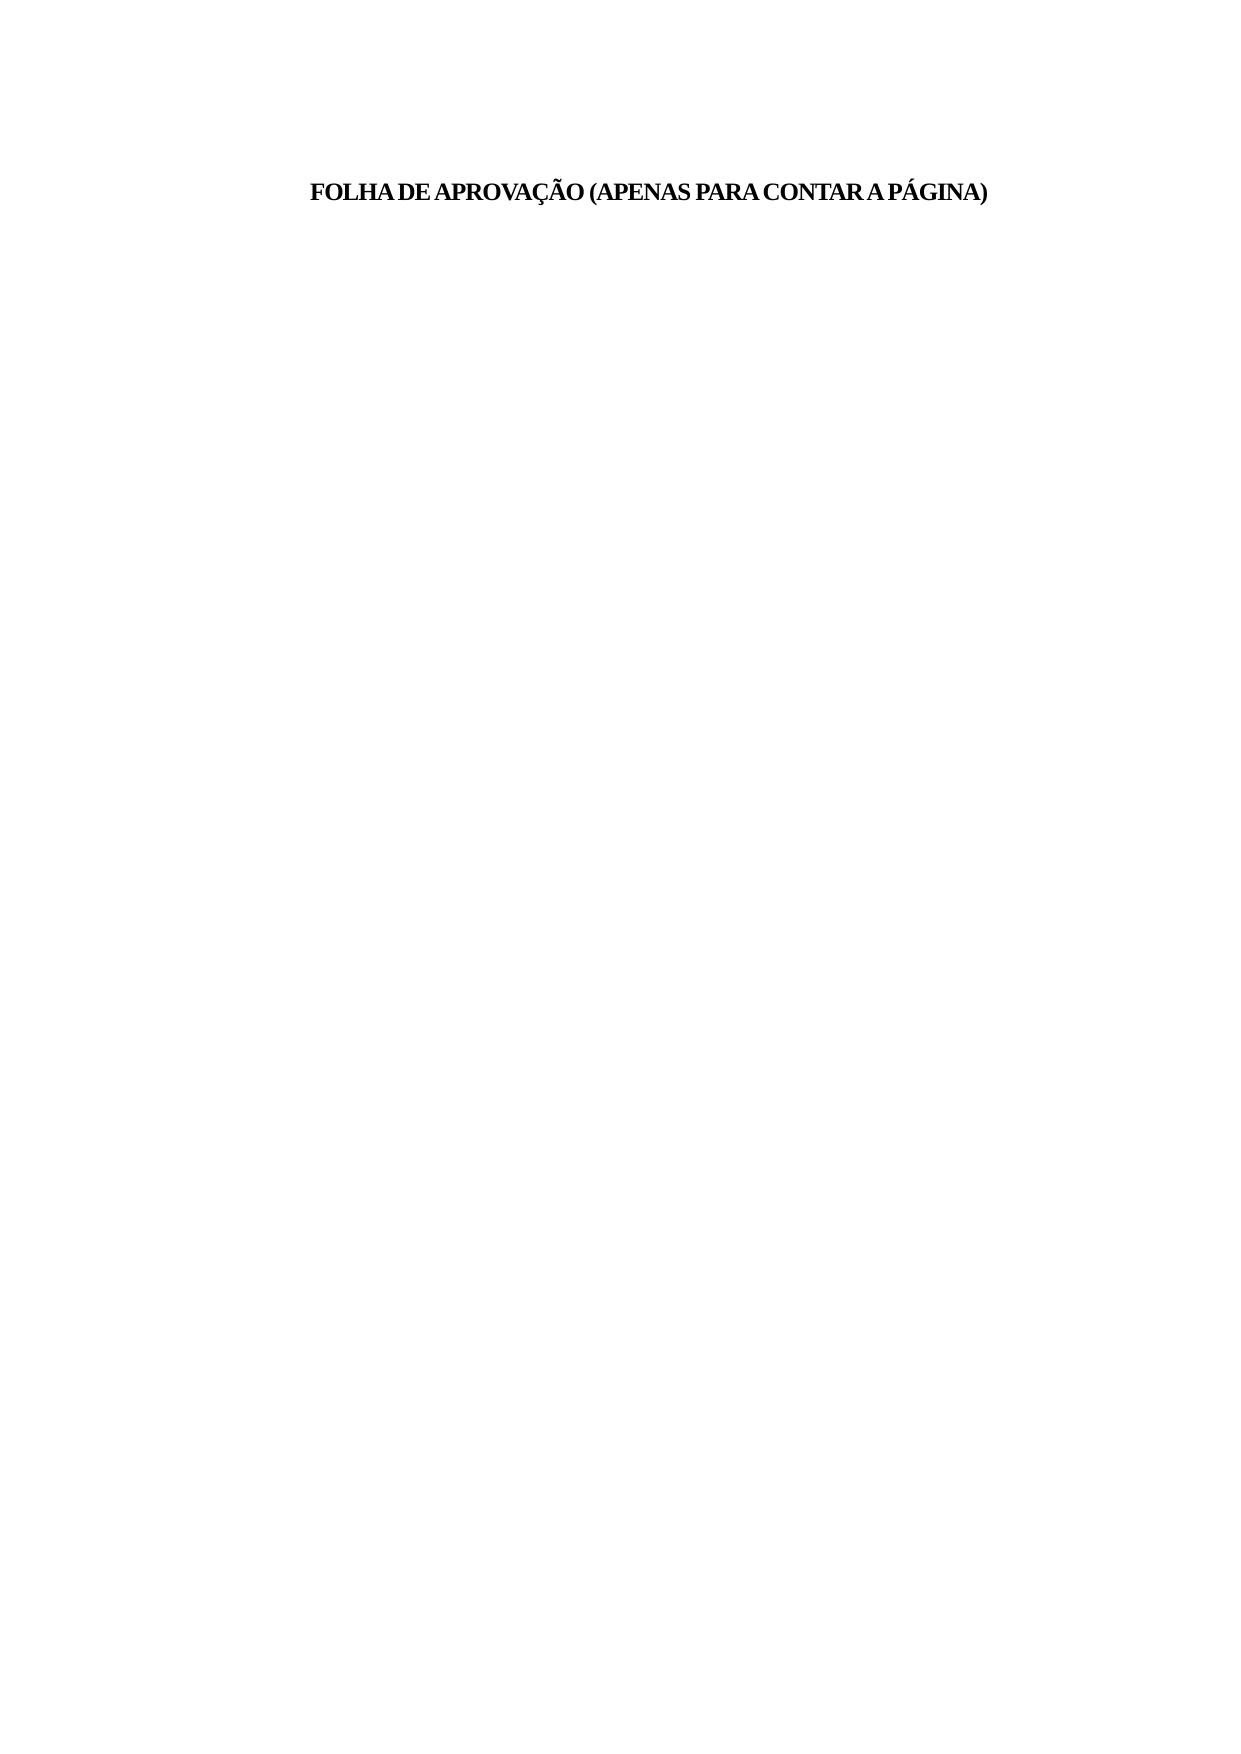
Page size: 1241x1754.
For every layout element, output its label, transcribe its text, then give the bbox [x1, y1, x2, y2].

title FOLHA DE APROVAÇÃO (APENAS PARA CONTAR A PÁGINA) [177, 177, 1122, 206]
